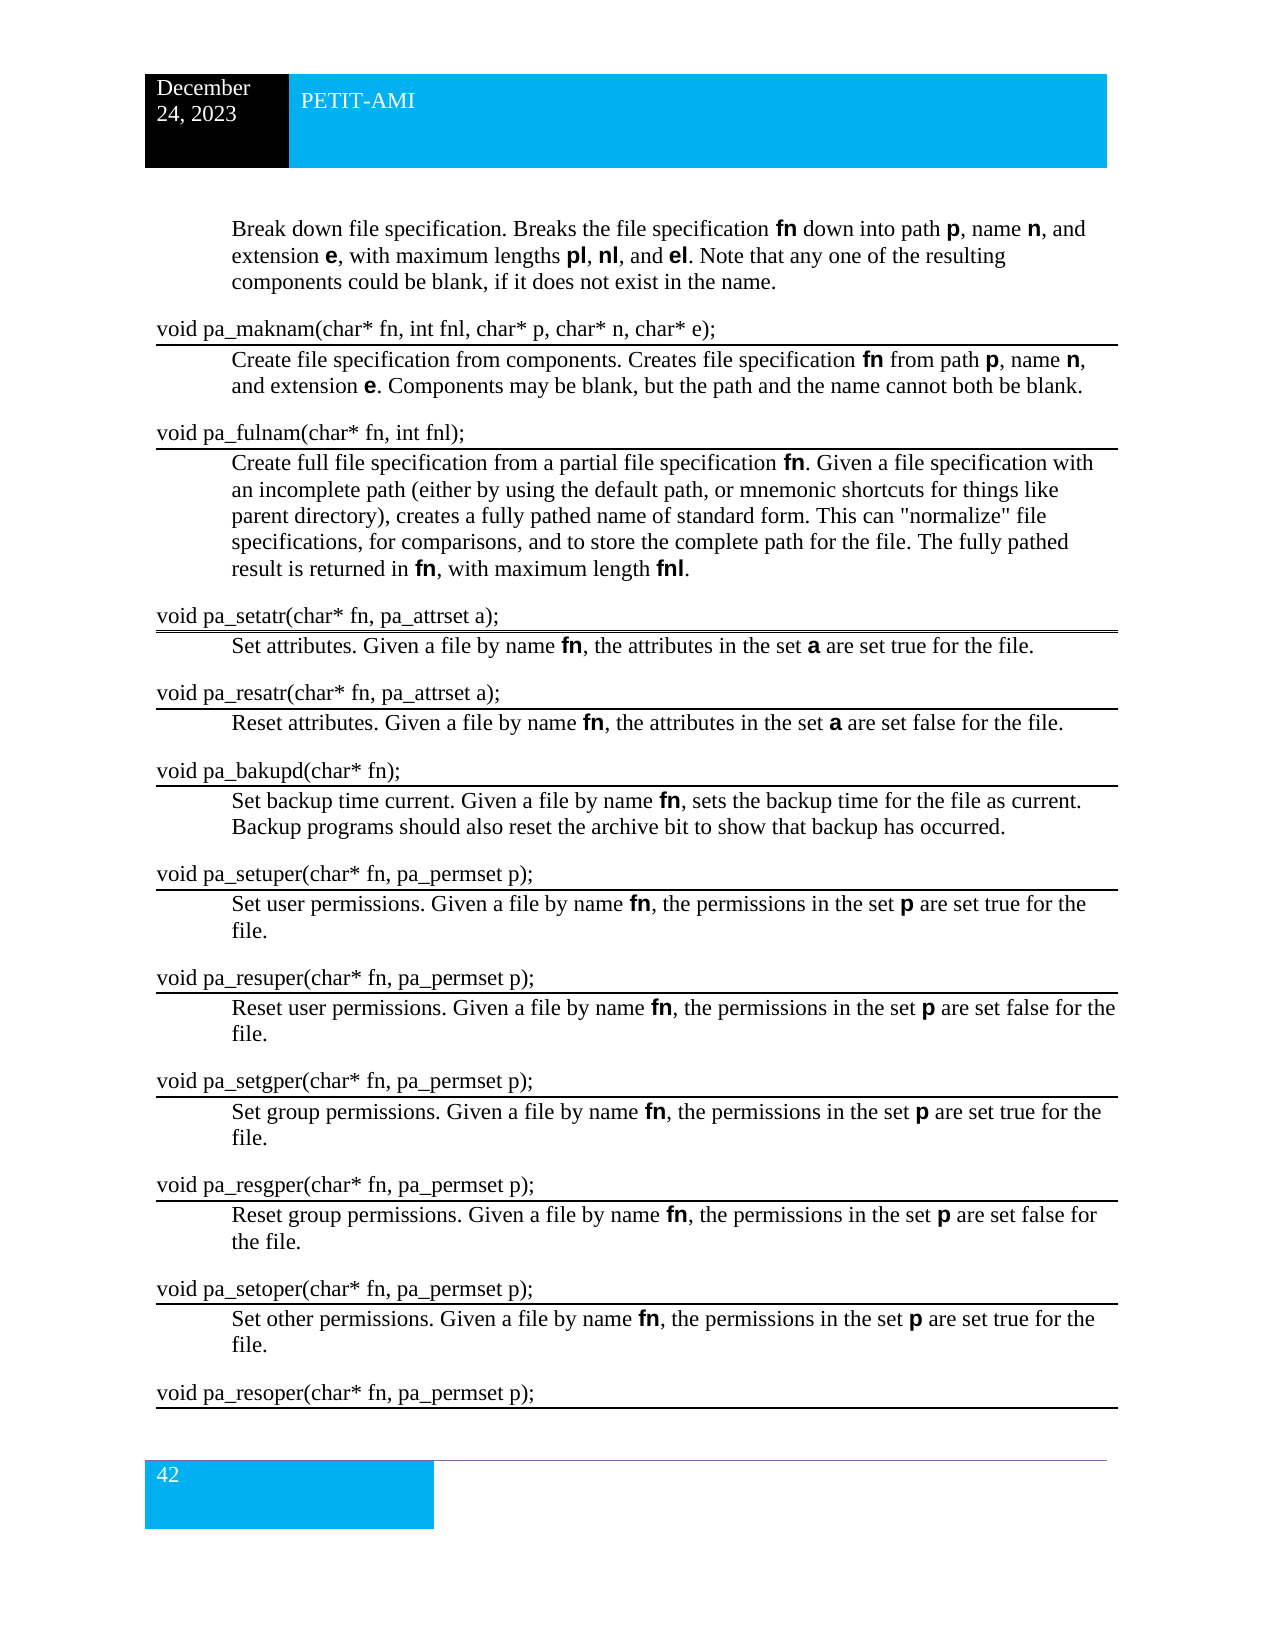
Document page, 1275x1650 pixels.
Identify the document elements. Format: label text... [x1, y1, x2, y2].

text void pa_resoper(char* fn, pa_permset p); [156, 1378, 1118, 1407]
text void pa_setatr(char* fn, pa_attrset a); [156, 602, 1118, 630]
text void pa_bakupd(char* fn); [156, 757, 1118, 785]
text Set backup time current. Given a file by name fn, sets the backup time for the file as current. Backup programs should also reset the archive bit to show that backup has occurred. [231, 787, 1118, 839]
text void pa_resgper(char* fn, pa_permset p); [156, 1171, 1118, 1200]
text Reset user permissions. Given a file by name fn, the permissions in the set p are set false for the file. [231, 994, 1118, 1047]
text void pa_resuper(char* fn, pa_permset p); [156, 964, 1118, 992]
text void pa_resatr(char* fn, pa_attrset a); [156, 679, 1118, 708]
text void pa_maknam(char* fn, int fnl, char* p, char* n, char* e); [156, 316, 1118, 344]
text Create full file specification from a partial file specification fn. Given a file specification with an incomplete path (either by using the default path, or mnemonic shortcuts for things like parent directory), creates a fully pathed name of standard form. This can "normalize" file specifications, for comparisons, and to store the complete path for the file. The fully pathed result is returned in fn, with maximum length fnl. [231, 450, 1118, 581]
text Break down file specification. Breaks the file specification fn down into path p, name n, and extension e, with maximum lengths pl, nl, and el. Note that any one of the resulting components could be blank, if it does not exist in the name. [231, 215, 1118, 295]
text void pa_setuper(char* fn, pa_permset p); [156, 860, 1118, 889]
text void pa_fulnam(char* fn, int fnl); [156, 419, 1118, 448]
text Set user permissions. Given a file by name fn, the permissions in the set p are set true for the file. [231, 891, 1118, 943]
text Create file specification from components. Creates file specification fn from path p, name n, and extension e. Components may be blank, but the path and the name cannot both be blank. [231, 346, 1118, 398]
text void pa_setgper(char* fn, pa_permset p); [156, 1068, 1118, 1096]
text Reset group permissions. Given a file by name fn, the permissions in the set p are set false for the file. [231, 1202, 1118, 1254]
text Set other permissions. Given a file by name fn, the permissions in the set p are set true for the file. [231, 1305, 1118, 1358]
text Set group permissions. Given a file by name fn, the permissions in the set p are set true for the file. [231, 1098, 1118, 1150]
text Reset attributes. Given a file by name fn, the attributes in the set a are set false for the file. [231, 710, 1118, 736]
text Set attributes. Given a file by name fn, the attributes in the set a are set true for the file. [231, 633, 1118, 658]
text void pa_setoper(char* fn, pa_permset p); [156, 1275, 1118, 1303]
